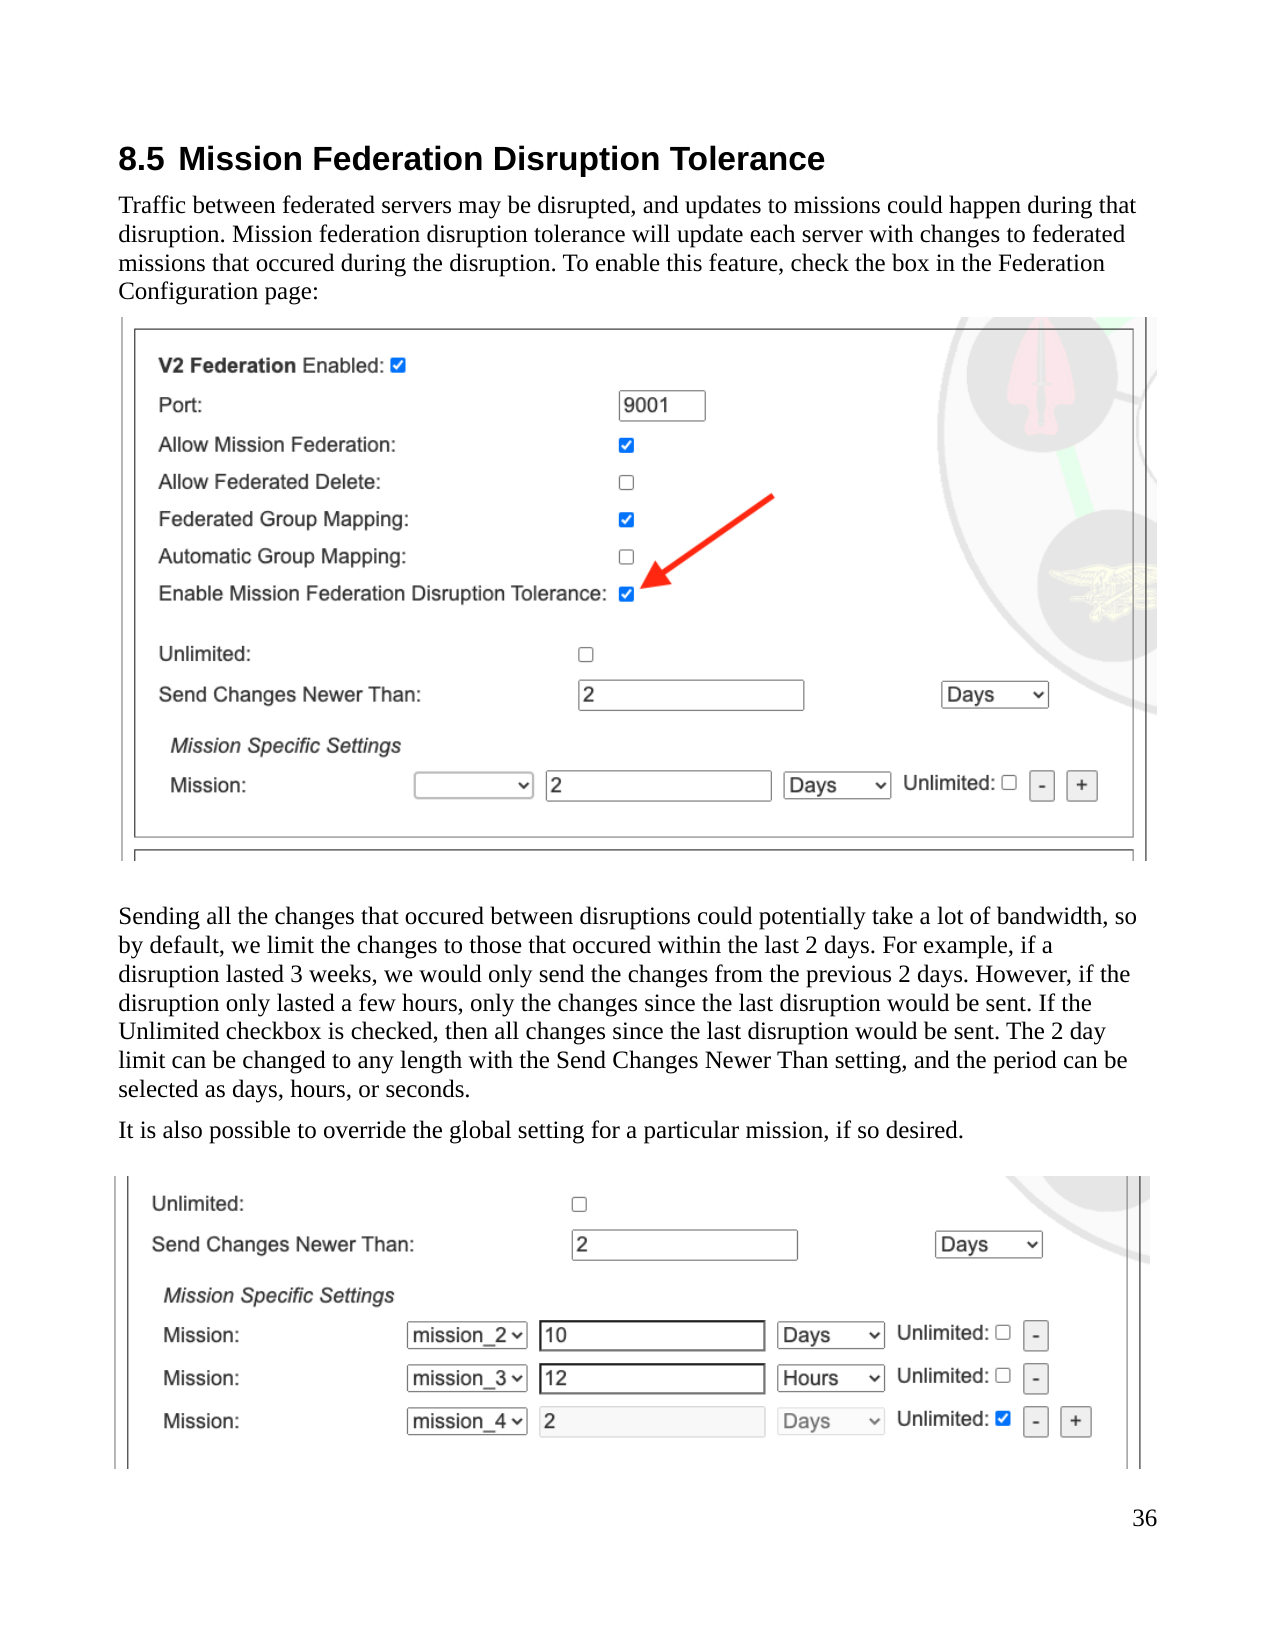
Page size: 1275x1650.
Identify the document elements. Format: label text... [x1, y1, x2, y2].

picture [118, 317, 1157, 861]
text Traffic between federated servers may be disrupted, and updates to missions could happen during that disruption. Mission federation disruption tolerance will update each server with changes to federated missions that occured during the disruption. To enable this feature, check the box in the Federation Configuration page: [118, 190, 1157, 305]
text Sending all the changes that occured between disruptions could potentially take a lot of bandwidth, so by default, we limit the changes to those that occured within the last 2 days. For example, if a disruption lasted 3 weeks, we would only send the changes from the previous 2 days. However, if the disruption only lasted a few hours, only the changes since the last disruption would be sent. If the Unlimited checkbox is checked, then all changes since the last disruption would be sent. The 2 day limit can be changed to any length with the Send Changes Newer Than setting, and the period can be selected as days, hours, or seconds. [118, 901, 1157, 1103]
text It is also possible to override the global setting for a particular mission, if so desired. [118, 1115, 1157, 1144]
subtitle Mission Federation Disruption Tolerance [118, 139, 1157, 178]
picture [111, 1176, 1150, 1469]
